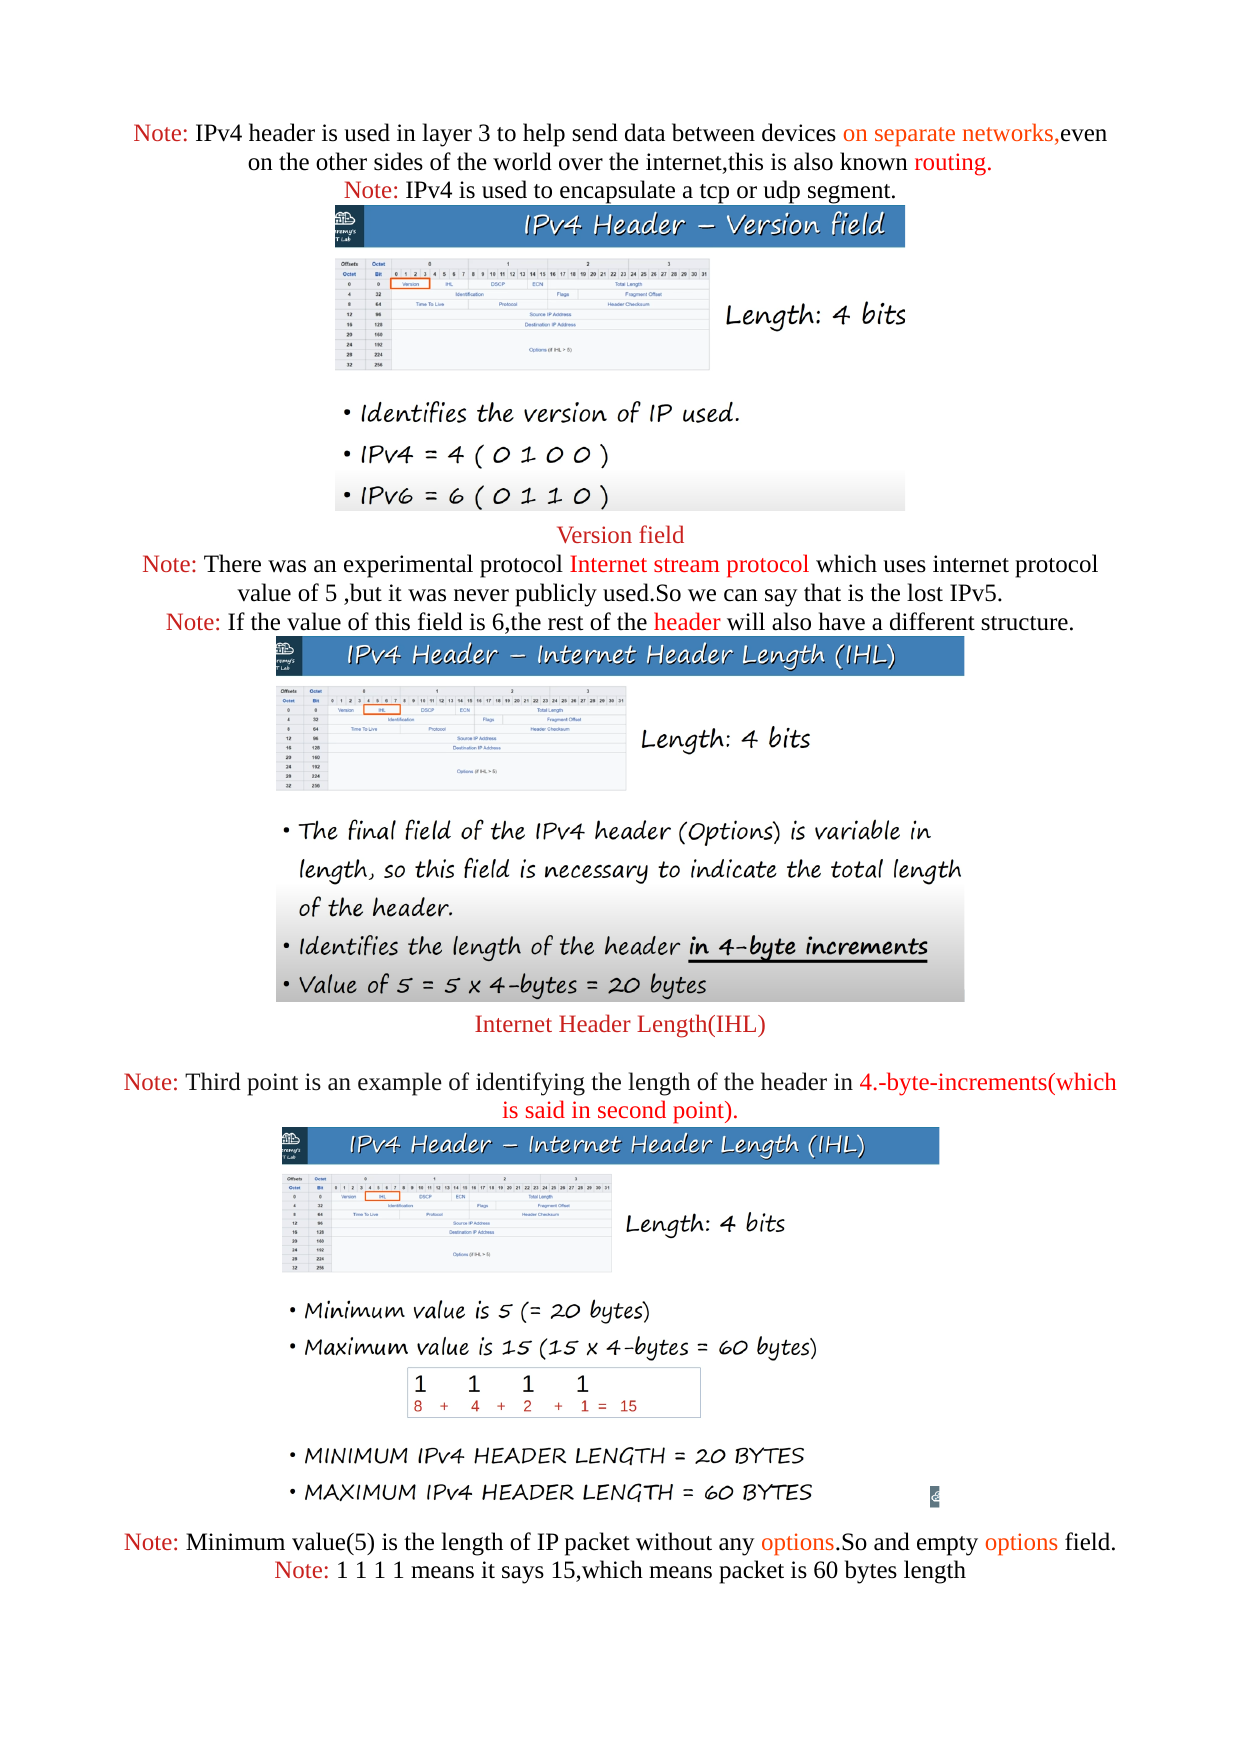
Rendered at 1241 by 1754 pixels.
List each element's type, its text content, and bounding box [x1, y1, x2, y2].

text Note: Minimum value(5) is the length of IP packet without any options.So and empty options field. [118, 1527, 1122, 1556]
picture [282, 1126, 940, 1508]
text Note: If the value of this field is 6,the rest of the header will also have a different structure. [118, 607, 1122, 636]
text Internet Header Length(IHL) [118, 1009, 1122, 1038]
text Note: 1 1 1 1 means it says 15,which means packet is 60 bytes length [118, 1556, 1122, 1584]
text Note: Third point is an example of identifying the length of the header in 4.-byte-increments(which is said in second point). [118, 1067, 1122, 1124]
picture [335, 204, 905, 511]
text Version field [118, 521, 1122, 549]
text Note: IPv4 header is used in layer 3 to help send data between devices on separate networks,even on the other sides of the world over the internet,this is also known routing. [118, 118, 1122, 176]
text Note: IPv4 is used to encapsulate a tcp or udp segment. [118, 176, 1122, 204]
picture [276, 635, 965, 1002]
text Note: There was an experimental protocol Internet stream protocol which uses internet protocol value of 5 ,but it was never publicly used.So we can say that is the lost IPv5. [118, 549, 1122, 607]
